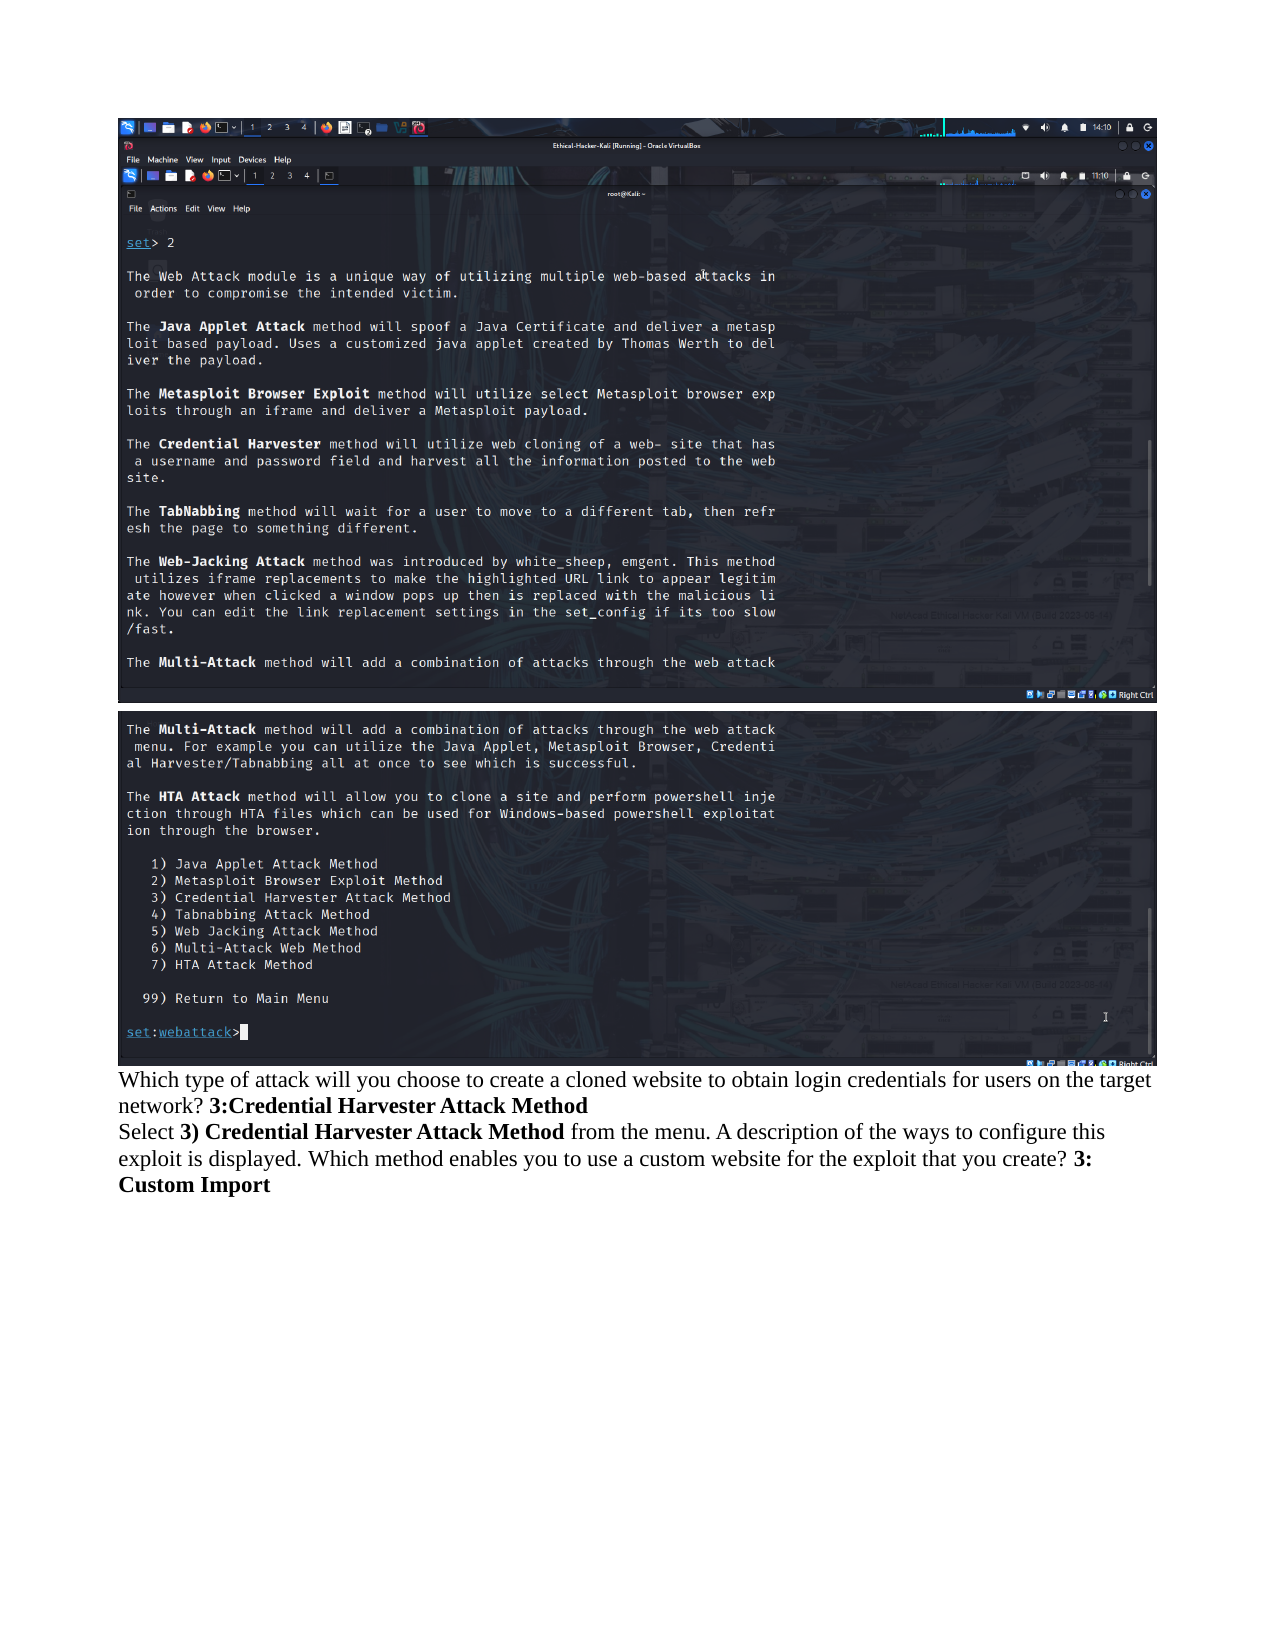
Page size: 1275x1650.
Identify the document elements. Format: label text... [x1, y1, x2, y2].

text Select 3) Credential Harvester Attack Method from the menu. A description of the ways to configure this exploit is displayed. Which method enables you to use a custom website for the exploit that you create? 3: Custom Import [118, 1118, 1157, 1197]
picture [118, 118, 1157, 703]
text Which type of attack will you choose to create a cloned website to obtain login credentials for users on the target network? 3:Credential Harvester Attack Method [118, 1066, 1157, 1118]
picture [118, 711, 1157, 1066]
text [118, 703, 1157, 711]
